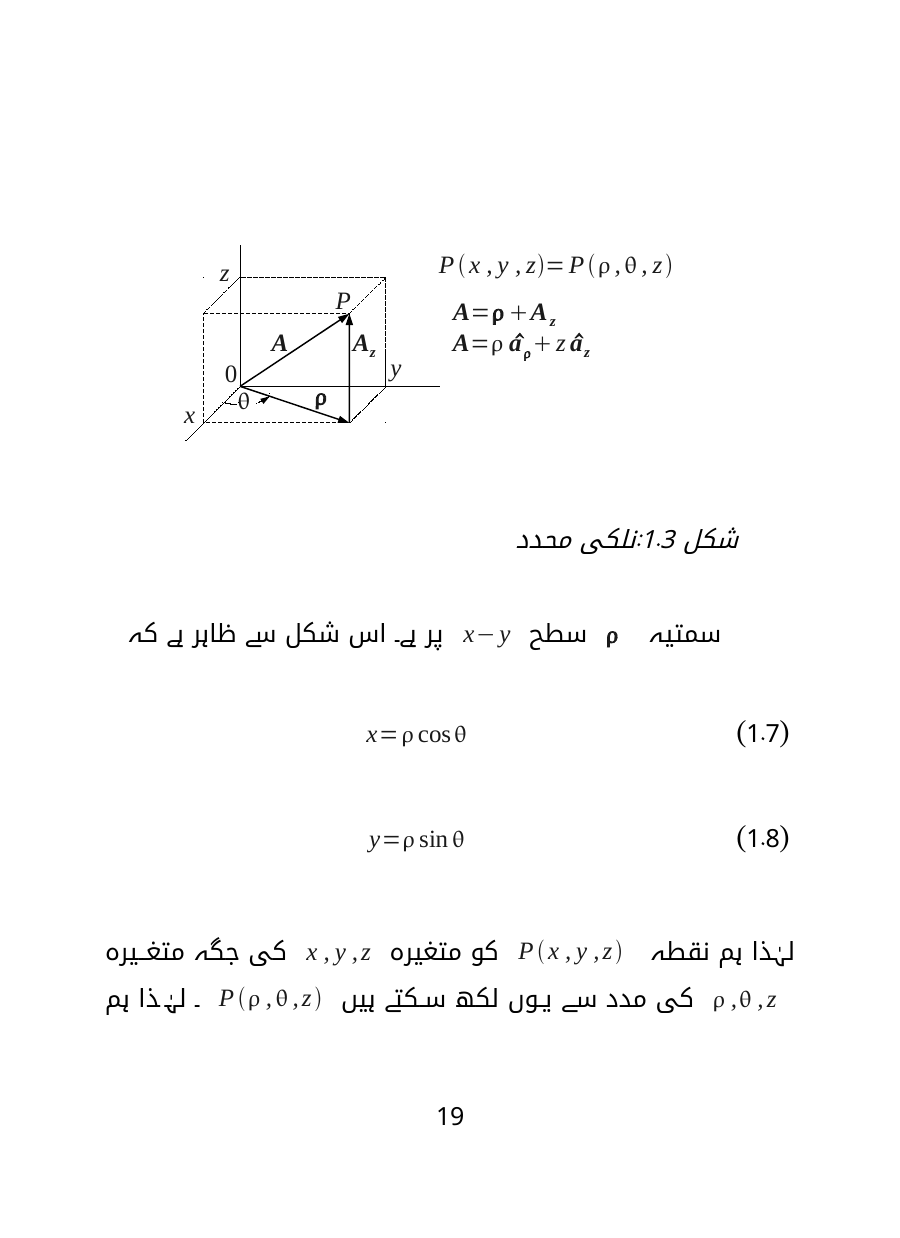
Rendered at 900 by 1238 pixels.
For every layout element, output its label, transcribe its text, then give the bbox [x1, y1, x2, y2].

text لہٰذا ہم نقطہ کو متغیرہکی جگہ متغیرہکی مدد سے یوں لکھ سکتے ہیں۔ لہٰذا ہم خلاء میں کسی بھی نقطہ کو اس کے تین متغیرہ سے ظاہر کر سکتے ہیں۔ [105, 928, 795, 1023]
text سمتیہ سطحپر ہے۔ اس شکل سے ظاہر ہے کہ [105, 611, 795, 658]
table_header (1.8) [718, 810, 795, 881]
table_header (1.7) [718, 705, 795, 776]
text شکل 1.3:نلکی محدد [162, 181, 738, 564]
table_header [105, 705, 718, 776]
table_header [105, 810, 718, 881]
